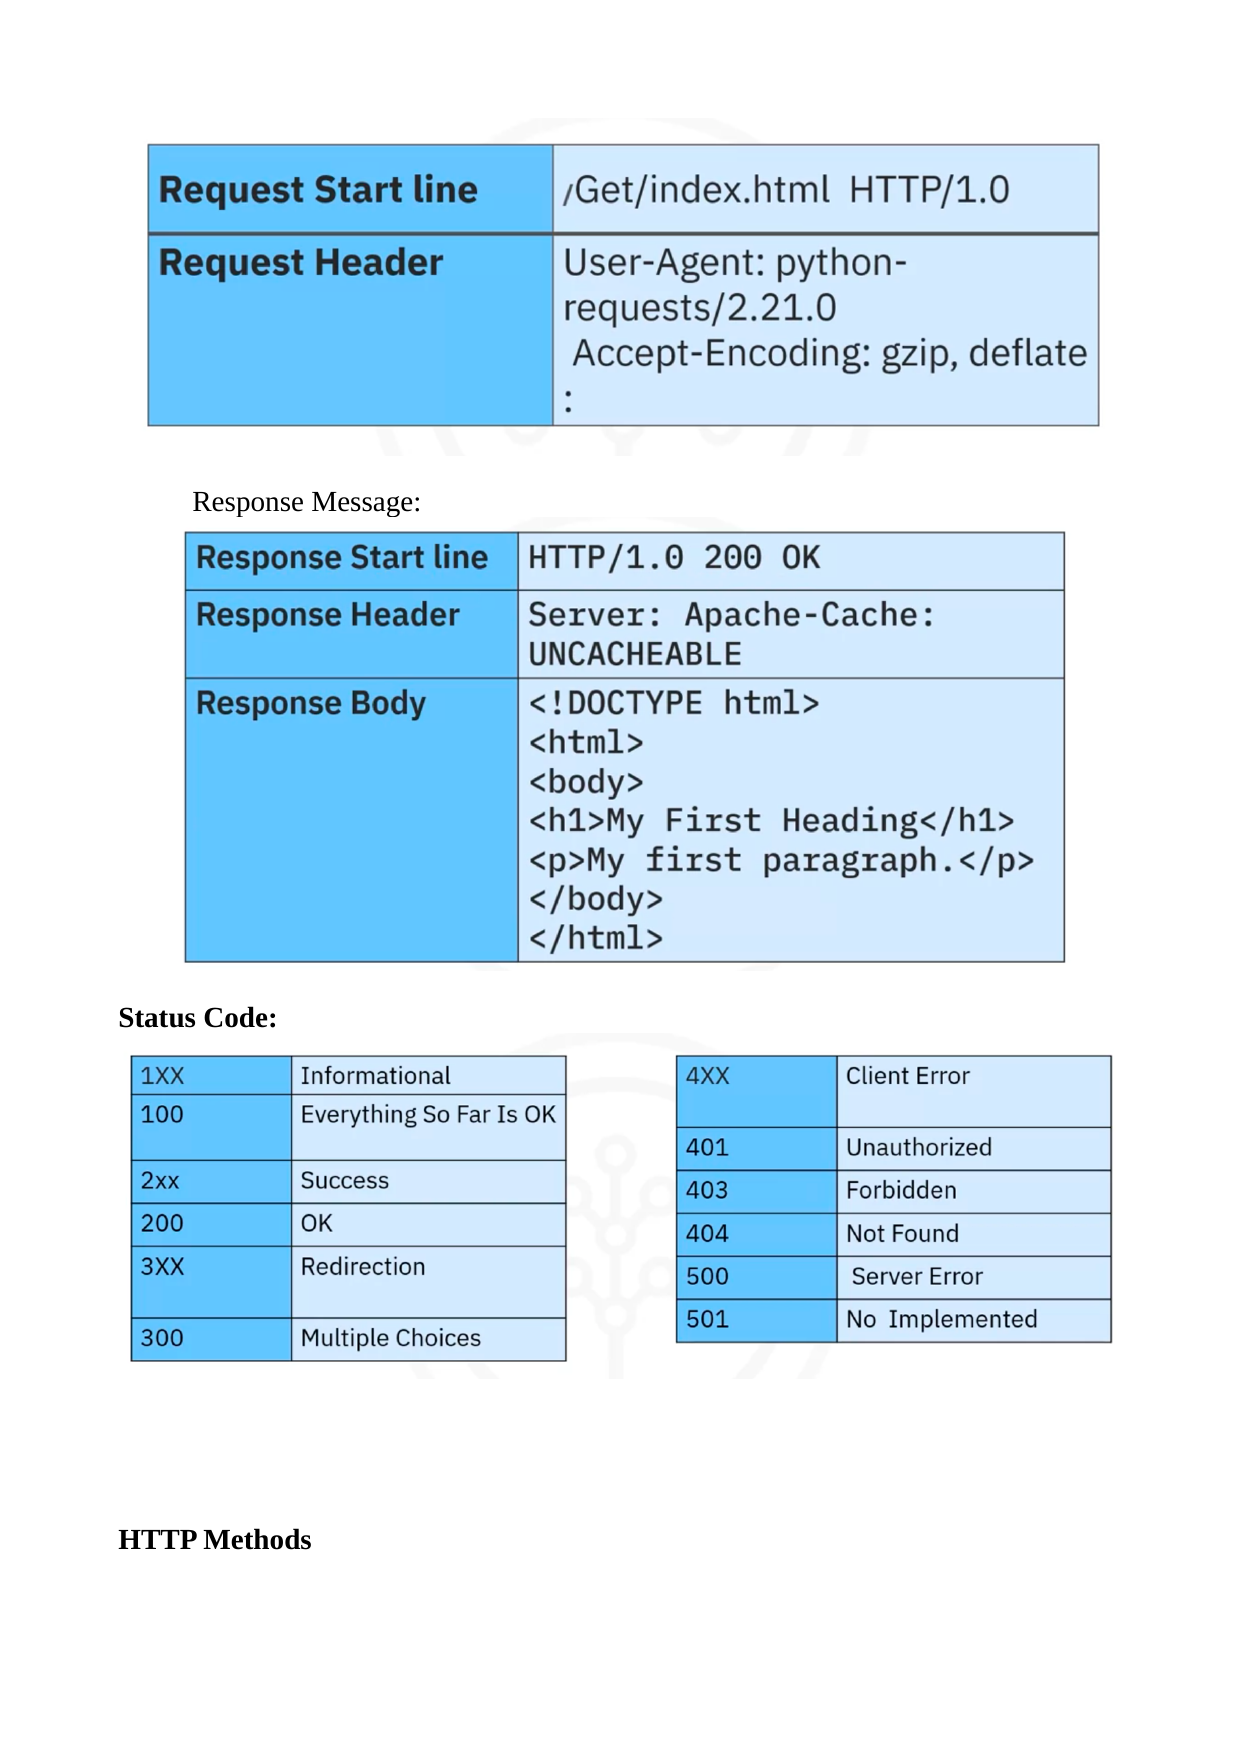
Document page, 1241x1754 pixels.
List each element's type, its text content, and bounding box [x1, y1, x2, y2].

picture [118, 118, 1123, 456]
text Response Message: [118, 484, 1122, 517]
text Status Code: [118, 1000, 1122, 1033]
picture [118, 1033, 1123, 1379]
text HTTP Methods [118, 1522, 1122, 1556]
picture [118, 517, 1123, 971]
